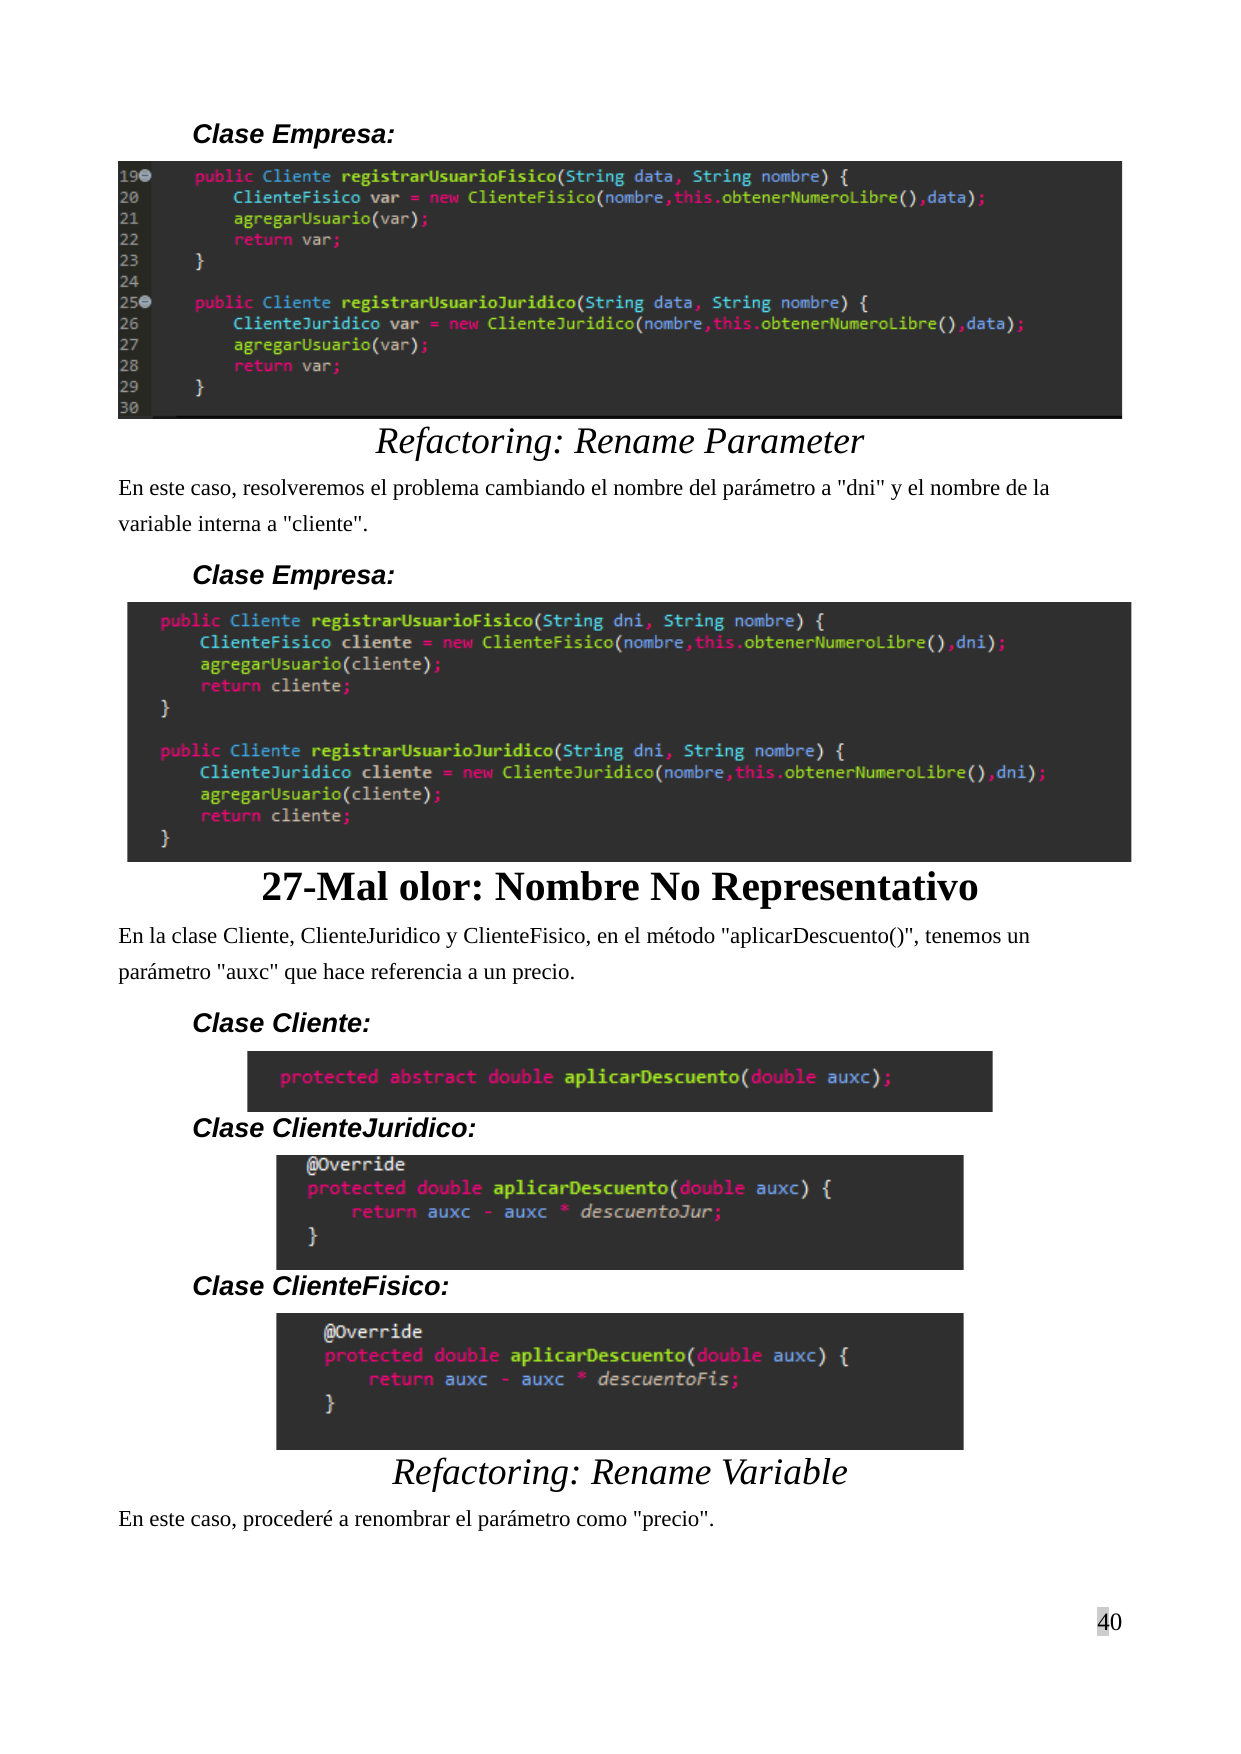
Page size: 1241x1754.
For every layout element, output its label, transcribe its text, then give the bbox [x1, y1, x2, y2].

picture [127, 602, 1132, 862]
text En la clase Cliente, ClienteJuridico y ClienteFisico, en el método "aplicarDescuento()", tenemos un parámetro "auxc" que hace referencia a un precio. [118, 922, 1122, 985]
picture [276, 1155, 964, 1270]
subtitle Clase ClienteFisico: [118, 1168, 1122, 1301]
picture [247, 1051, 993, 1112]
subtitle Refactoring: Rename Variable [118, 1334, 1122, 1493]
subtitle Clase Cliente: [118, 1007, 1122, 1038]
text En este caso, procederé a renombrar el parámetro como "precio". [118, 1505, 1122, 1531]
subtitle Clase Empresa: [118, 559, 1122, 591]
subtitle Clase ClienteJuridico: [118, 1063, 1122, 1143]
subtitle Clase Empresa: [118, 118, 1122, 149]
text En este caso, resolveremos el problema cambiando el nombre del parámetro a "dni" y el nombre de la variable interna a "cliente". [118, 474, 1122, 537]
picture [118, 161, 1123, 419]
picture [276, 1313, 964, 1450]
subtitle 27-Mal olor: Nombre No Representativo [118, 628, 1122, 909]
subtitle Refactoring: Rename Parameter [118, 419, 1122, 462]
